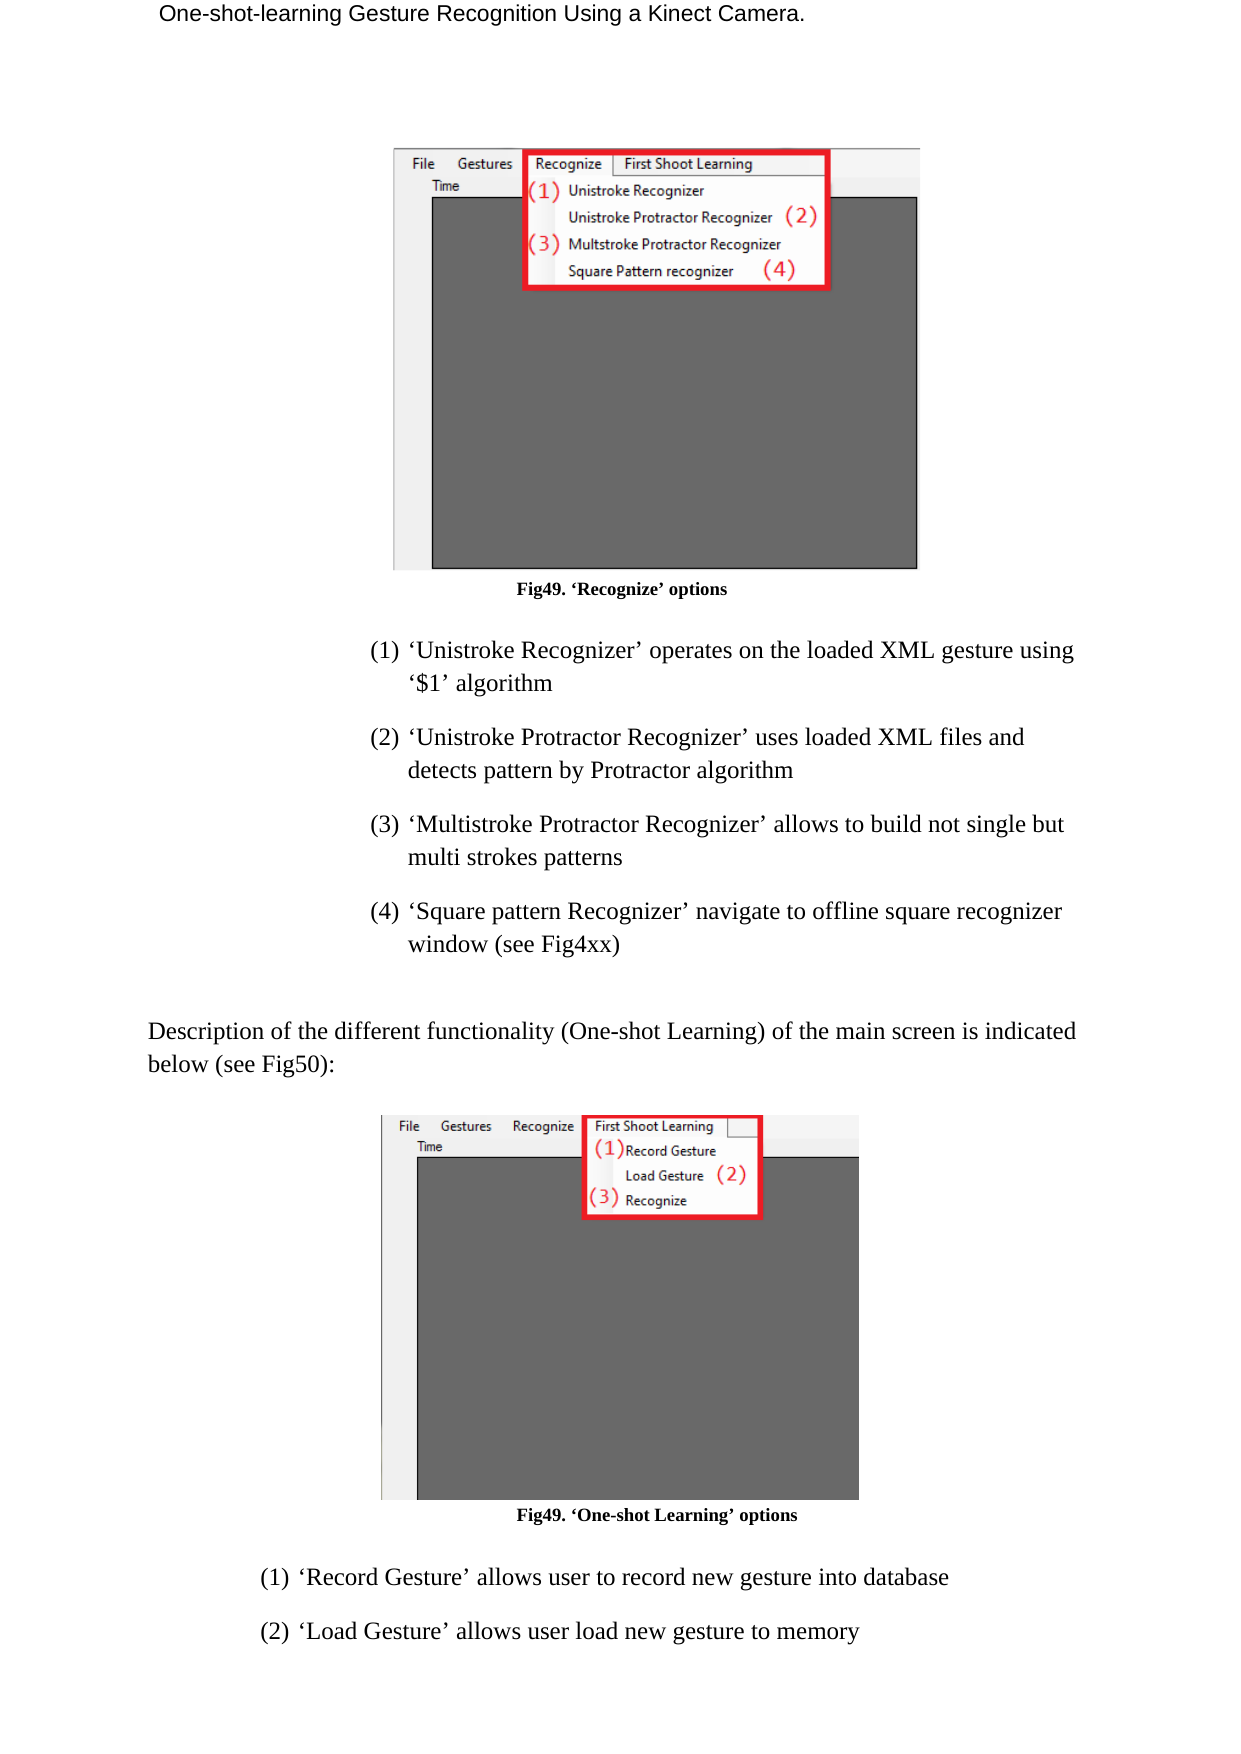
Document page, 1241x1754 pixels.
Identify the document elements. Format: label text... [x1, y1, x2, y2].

list ‘Unistroke Recognizer’ operates on the loaded XML gesture using ‘$1’ algorithm [370, 635, 1093, 697]
list ‘Load Gesture’ allows user load new gesture to memory [260, 1616, 1093, 1644]
text Fig49. ‘One-shot Learning’ options [443, 1504, 1093, 1526]
text Description of the different functionality (One-shot Learning) of the main screen is indicated below (see Fig50): [148, 1016, 1093, 1078]
list ‘Multistroke Protractor Recognizer’ allows to build not single but multi strokes patterns [370, 809, 1093, 871]
list ‘Record Gesture’ allows user to record new gesture into database [260, 1562, 1093, 1591]
text Fig49. ‘Recognize’ options [443, 577, 1093, 599]
list ‘Square pattern Recognizer’ navigate to offline square recognizer window (see Fig4xx) [370, 896, 1093, 958]
list ‘Unistroke Protractor Recognizer’ uses loaded XML files and detects pattern by Protractor algorithm [370, 722, 1093, 784]
